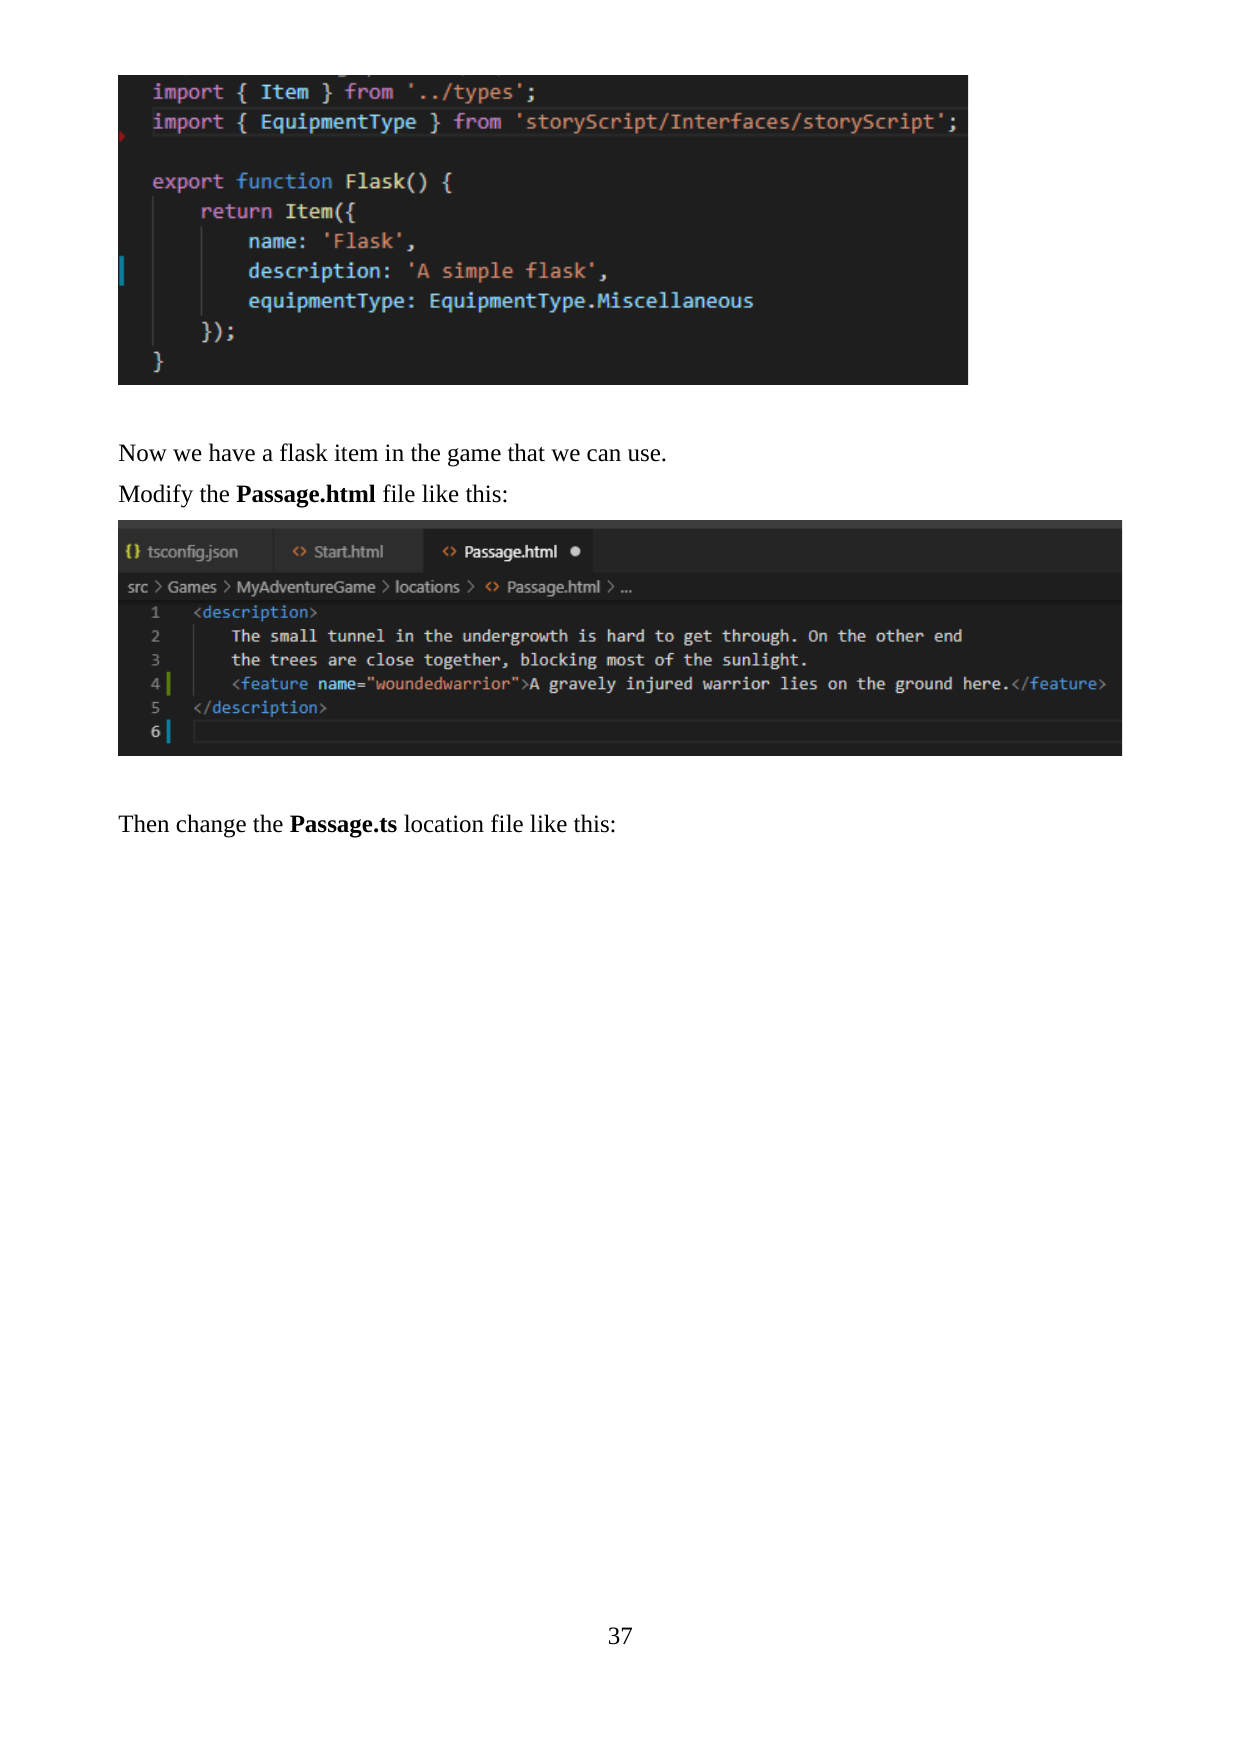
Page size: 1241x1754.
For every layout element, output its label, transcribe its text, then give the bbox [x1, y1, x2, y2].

text Now we have a flask item in the game that we can use. [118, 438, 1122, 467]
text Then change the Passage.ts location file like this: [118, 809, 1122, 838]
text Modify the Passage.html file like this: [118, 479, 1122, 508]
